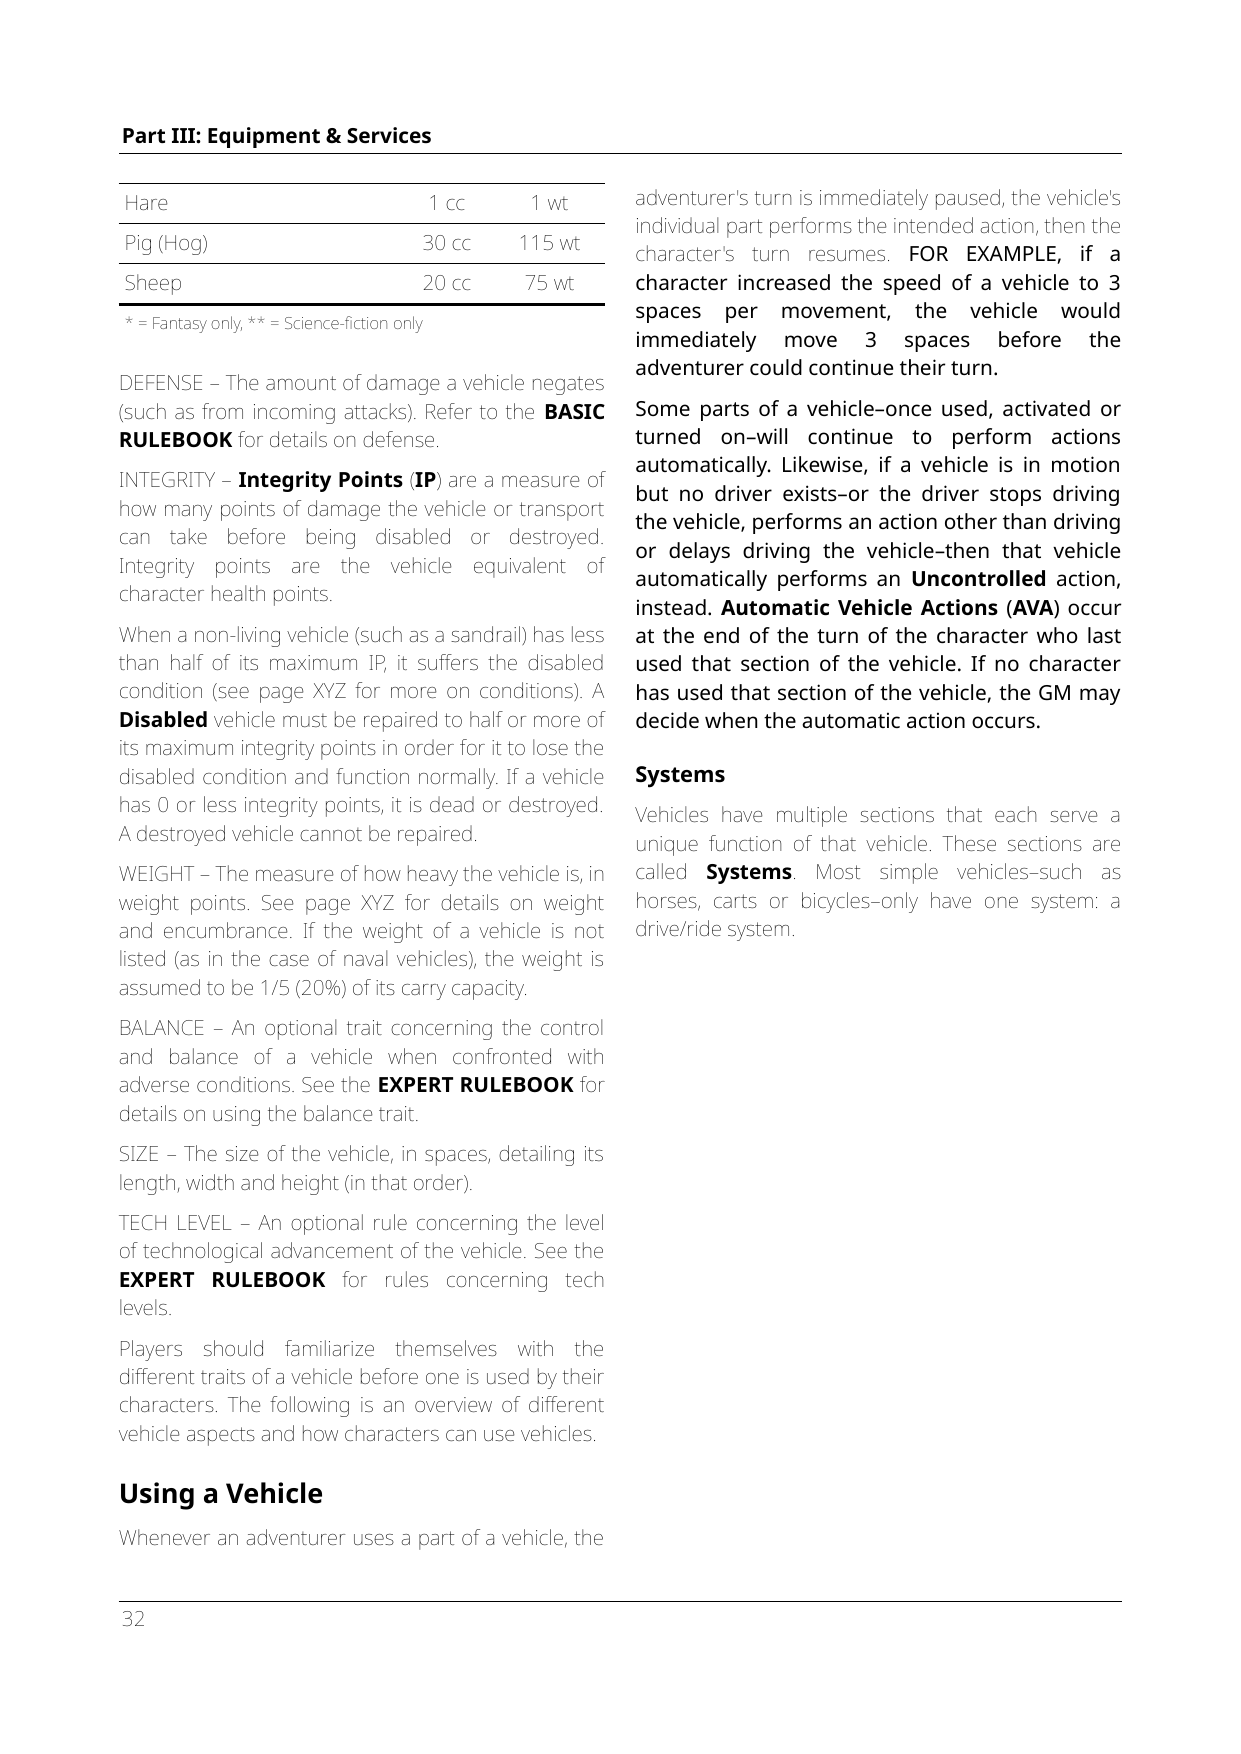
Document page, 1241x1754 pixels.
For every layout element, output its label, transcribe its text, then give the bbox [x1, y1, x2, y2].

text DEFENSE – The amount of damage a vehicle negates (such as from incoming attacks). Refer to the BASIC RULEBOOK for details on defense. [118, 340, 605, 454]
table_cell 30 cc [400, 224, 493, 263]
table_cell 1 cc [400, 184, 493, 223]
text Some parts of a vehicle–once used, activated or turned on–will continue to perform actions automatically. Likewise, if a vehicle is in motion but no driver exists–or the driver stops driving the vehicle, performs an action other than driving or delays driving the vehicle–then that vehicle automatically performs an Uncontrolled action, instead. Automatic Vehicle Actions (AVA) occur at the end of the turn of the character who last used that section of the vehicle. If no character has used that section of the vehicle, the GM may decide when the automatic action occurs. [635, 394, 1122, 735]
table_cell Sheep [119, 264, 400, 303]
table_cell 75 wt [494, 264, 605, 303]
text Whenever an adventurer uses a part of a vehicle, the [118, 1523, 605, 1552]
text adventurer's turn is immediately paused, the vehicle's individual part performs the intended action, then the character's turn resumes. FOR EXAMPLE, if a character increased the speed of a vehicle to 3 spaces per movement, the vehicle would immediately move 3 spaces before the adventurer could continue their turn. [635, 183, 1122, 382]
text BALANCE – An optional trait concerning the control and balance of a vehicle when confronted with adverse conditions. See the EXPERT RULEBOOK for details on using the balance trait. [118, 1013, 605, 1127]
table_cell Hare [119, 184, 400, 223]
text Vehicles have multiple sections that each serve a unique function of that vehicle. These sections are called Systems. Most simple vehicles–such as horses, carts or bicycles–only have one system: a drive/ride system. [635, 801, 1122, 943]
text TECH LEVEL – An optional rule concerning the level of technological advancement of the vehicle. See the EXPERT RULEBOOK for rules concerning tech levels. [118, 1208, 605, 1322]
table_cell 20 cc [400, 264, 493, 303]
table_cell 115 wt [494, 224, 605, 263]
text SIZE – The size of the vehicle, in spaces, detailing its length, width and height (in that order). [118, 1139, 605, 1196]
table_cell * = Fantasy only, ** = Science-fiction only [119, 306, 605, 340]
text INTEGRITY – Integrity Points (IP) are a measure of how many points of damage the vehicle or transport can take before being disabled or destroyed. Integrity points are the vehicle equivalent of character health points. [118, 466, 605, 608]
subtitle Using a Vehicle [118, 1474, 605, 1511]
text When a non-living vehicle (such as a sandrail) has less than half of its maximum IP, it suffers the disabled condition (see page XYZ for more on conditions). A Disabled vehicle must be repaired to half or more of its maximum integrity points in order for it to lose the disabled condition and function normally. If a vehicle has 0 or less integrity points, it is dead or destroyed. A destroyed vehicle cannot be repaired. [118, 620, 605, 847]
table_cell 1 wt [494, 184, 605, 223]
text WEIGHT – The measure of how heavy the vehicle is, in weight points. See page XYZ for details on weight and encumbrance. If the weight of a vehicle is not listed (as in the case of naval vehicles), the weight is assumed to be 1/5 (20%) of its carry capacity. [118, 859, 605, 1001]
text Systems [635, 759, 1122, 789]
text Players should familiarize themselves with the different traits of a vehicle before one is used by their characters. The following is an overview of different vehicle aspects and how characters can use vehicles. [118, 1334, 605, 1447]
table_cell Pig (Hog) [119, 224, 400, 263]
